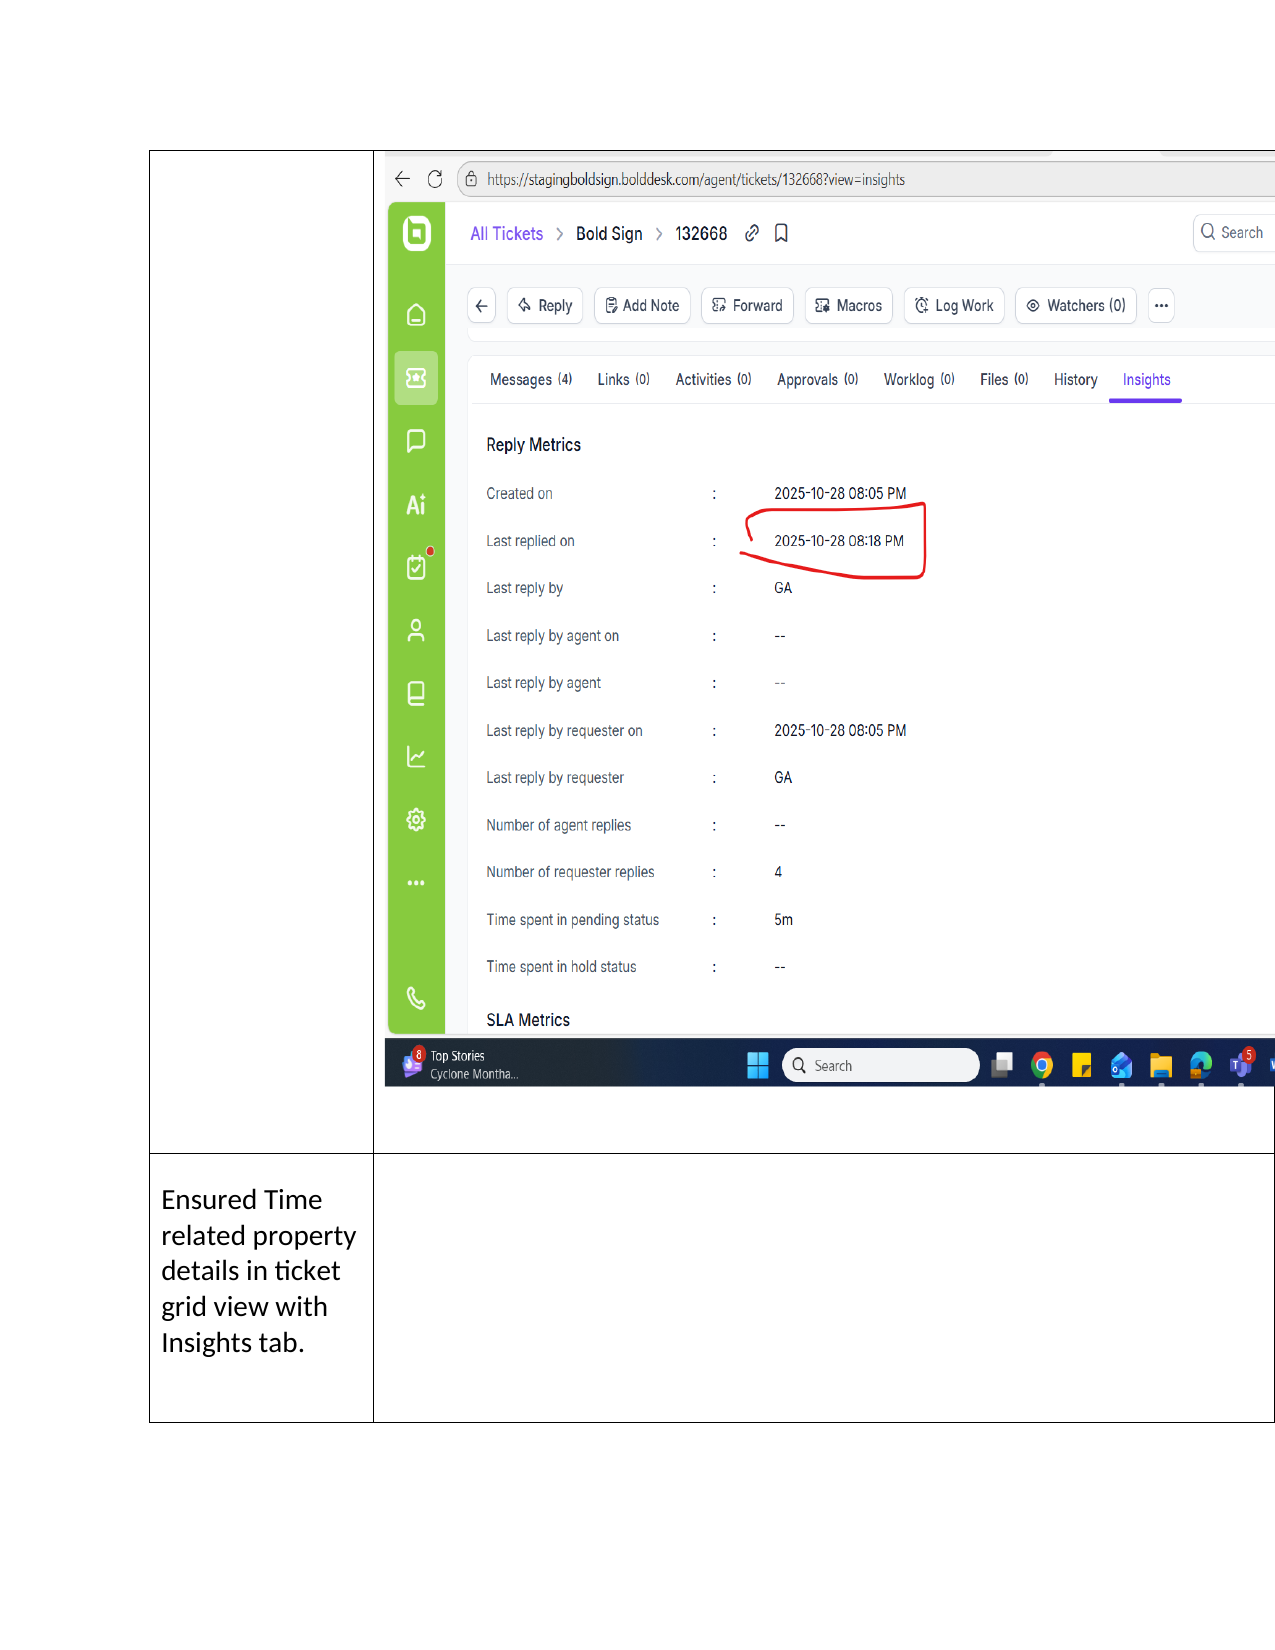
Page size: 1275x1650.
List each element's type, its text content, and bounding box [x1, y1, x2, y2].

table_cell Ensured Time related property details in ticket grid view with Insights tab. [150, 1154, 373, 1422]
table_cell [150, 151, 373, 1153]
table_cell [374, 151, 1274, 1153]
table_cell [374, 1154, 1274, 1422]
